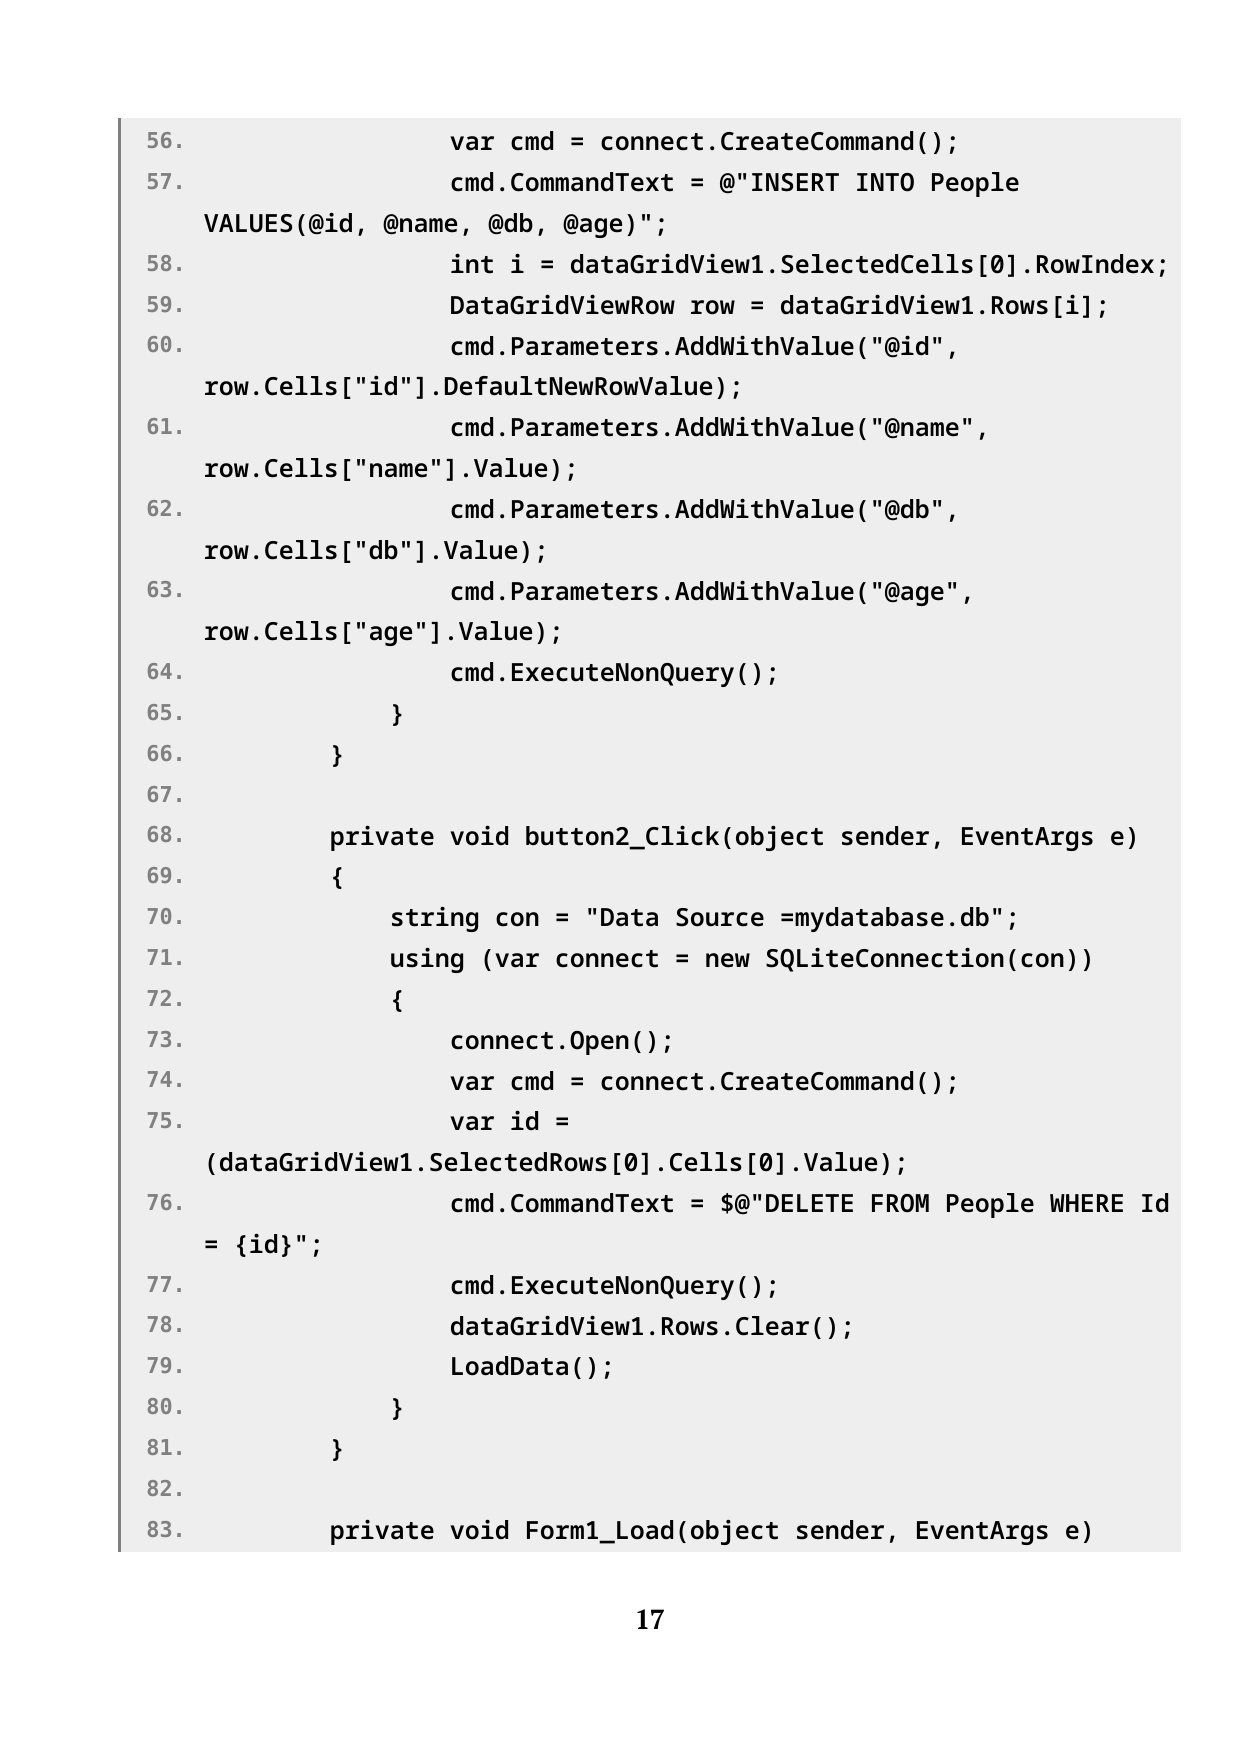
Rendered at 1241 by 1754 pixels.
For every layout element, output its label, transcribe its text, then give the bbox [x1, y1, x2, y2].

list int i = dataGridView1.SelectedCells[0].RowIndex; [121, 241, 1181, 281]
list LoadData(); [121, 1343, 1181, 1383]
list cmd.ExecuteNonQuery(); [121, 649, 1181, 689]
list var cmd = connect.CreateCommand(); [121, 118, 1181, 158]
list cmd.Parameters.AddWithValue("@db", row.Cells["db"].Value); [121, 486, 1181, 566]
list dataGridView1.Rows.Clear(); [121, 1302, 1181, 1342]
list } [121, 731, 1181, 771]
list { [121, 976, 1181, 1016]
list var id = (dataGridView1.SelectedRows[0].Cells[0].Value); [121, 1098, 1181, 1179]
list cmd.Parameters.AddWithValue("@name", row.Cells["name"].Value); [121, 404, 1181, 485]
list var cmd = connect.CreateCommand(); [121, 1057, 1181, 1097]
list } [121, 1425, 1181, 1465]
list cmd.CommandText = $@"DELETE FROM People WHERE Id = {id}"; [121, 1180, 1181, 1261]
list cmd.Parameters.AddWithValue("@id", row.Cells["id"].DefaultNewRowValue); [121, 322, 1181, 403]
list using (var connect = new SQLiteConnection(con)) [121, 935, 1181, 975]
list cmd.ExecuteNonQuery(); [121, 1261, 1181, 1301]
list private void button2_Click(object sender, EventArgs e) [121, 812, 1181, 852]
list } [121, 690, 1181, 730]
list string con = "Data Source =mydatabase.db"; [121, 894, 1181, 934]
list private void Form1_Load(object sender, EventArgs e) [121, 1506, 1181, 1552]
list cmd.Parameters.AddWithValue("@age", row.Cells["age"].Value); [121, 567, 1181, 648]
list connect.Open(); [121, 1016, 1181, 1056]
list cmd.CommandText = @"INSERT INTO People VALUES(@id, @name, @db, @age)"; [121, 159, 1181, 240]
list DataGridViewRow row = dataGridView1.Rows[i]; [121, 281, 1181, 321]
list } [121, 1384, 1181, 1424]
list { [121, 853, 1181, 893]
